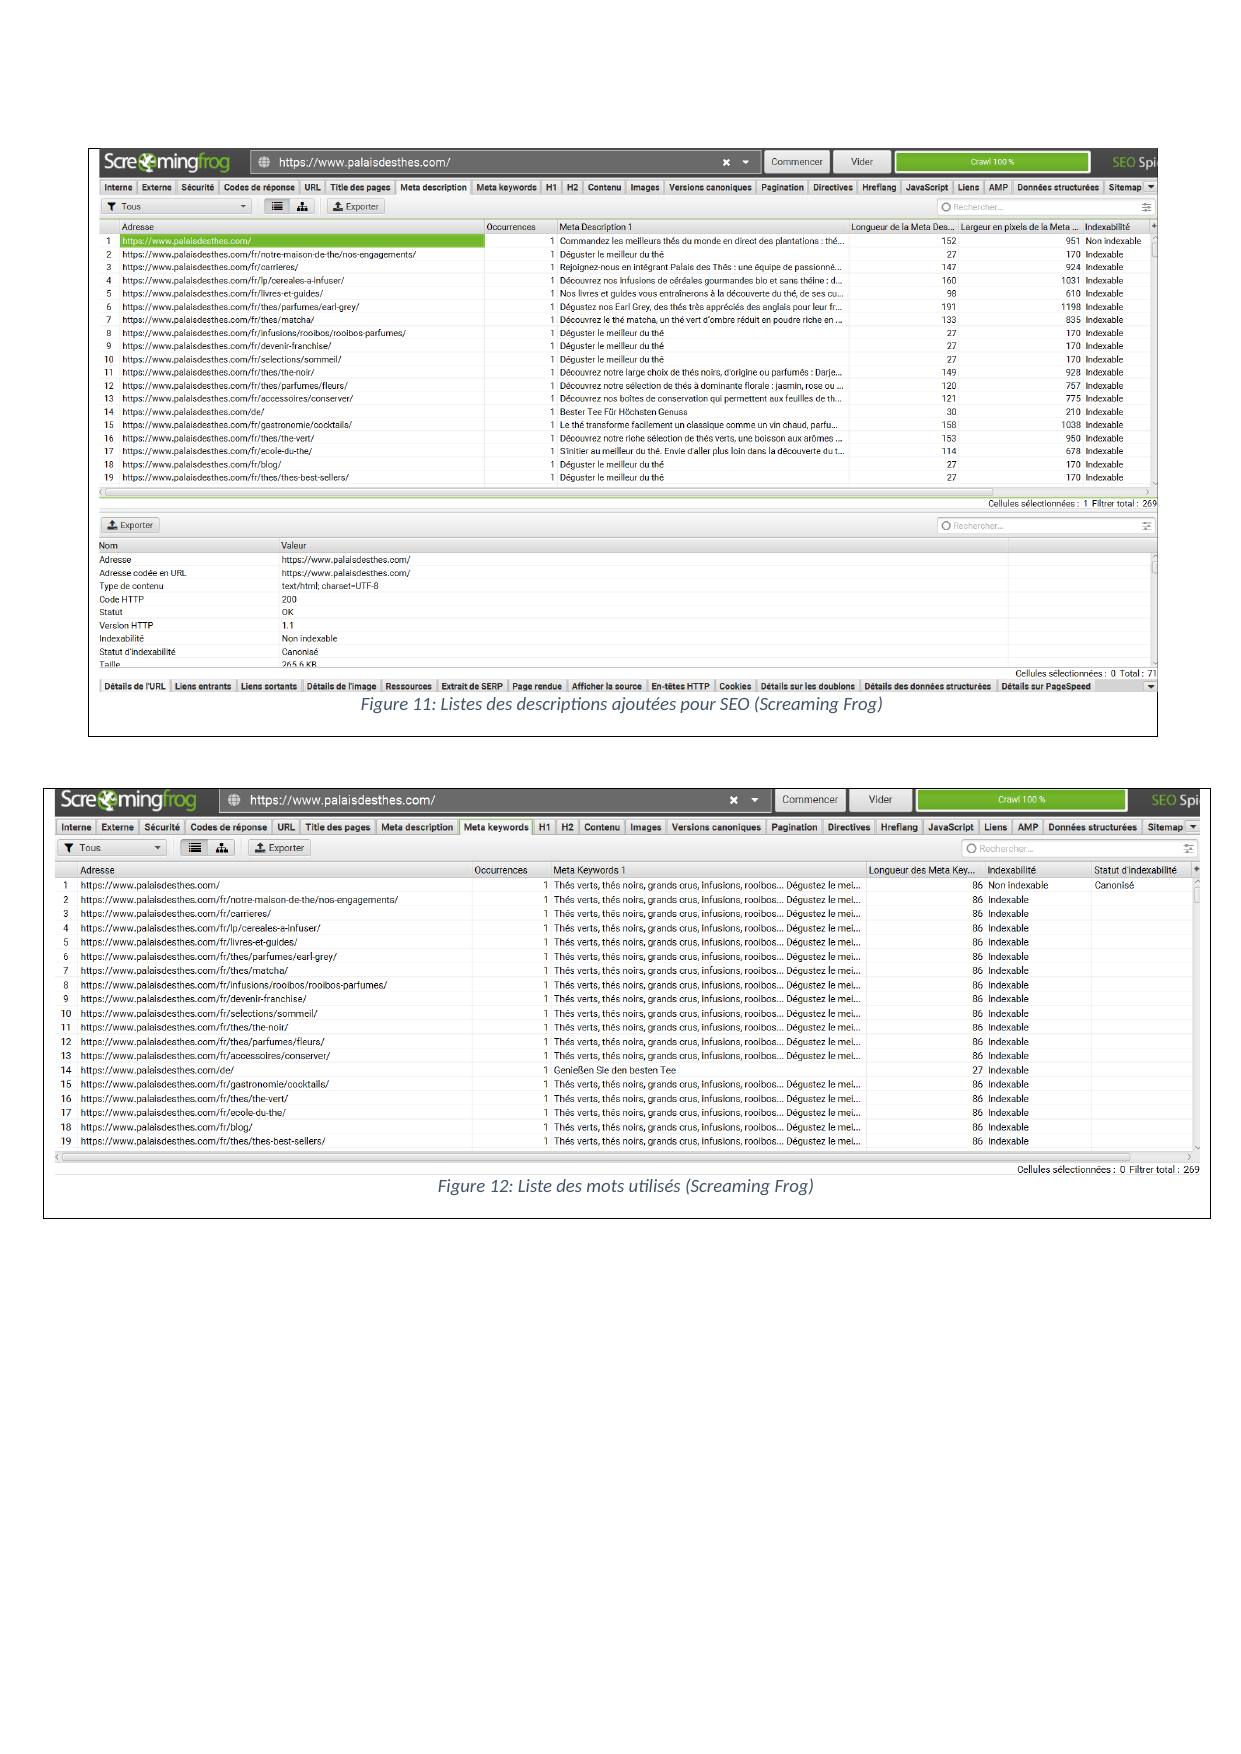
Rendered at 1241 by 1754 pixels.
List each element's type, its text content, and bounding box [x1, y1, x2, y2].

table_header Figure 11: Listes des descriptions ajoutées pour SEO (Screaming Frog) [89, 149, 1157, 736]
table_header Figure 12: Liste des mots utilisés (Screaming Frog) [44, 789, 1210, 1218]
